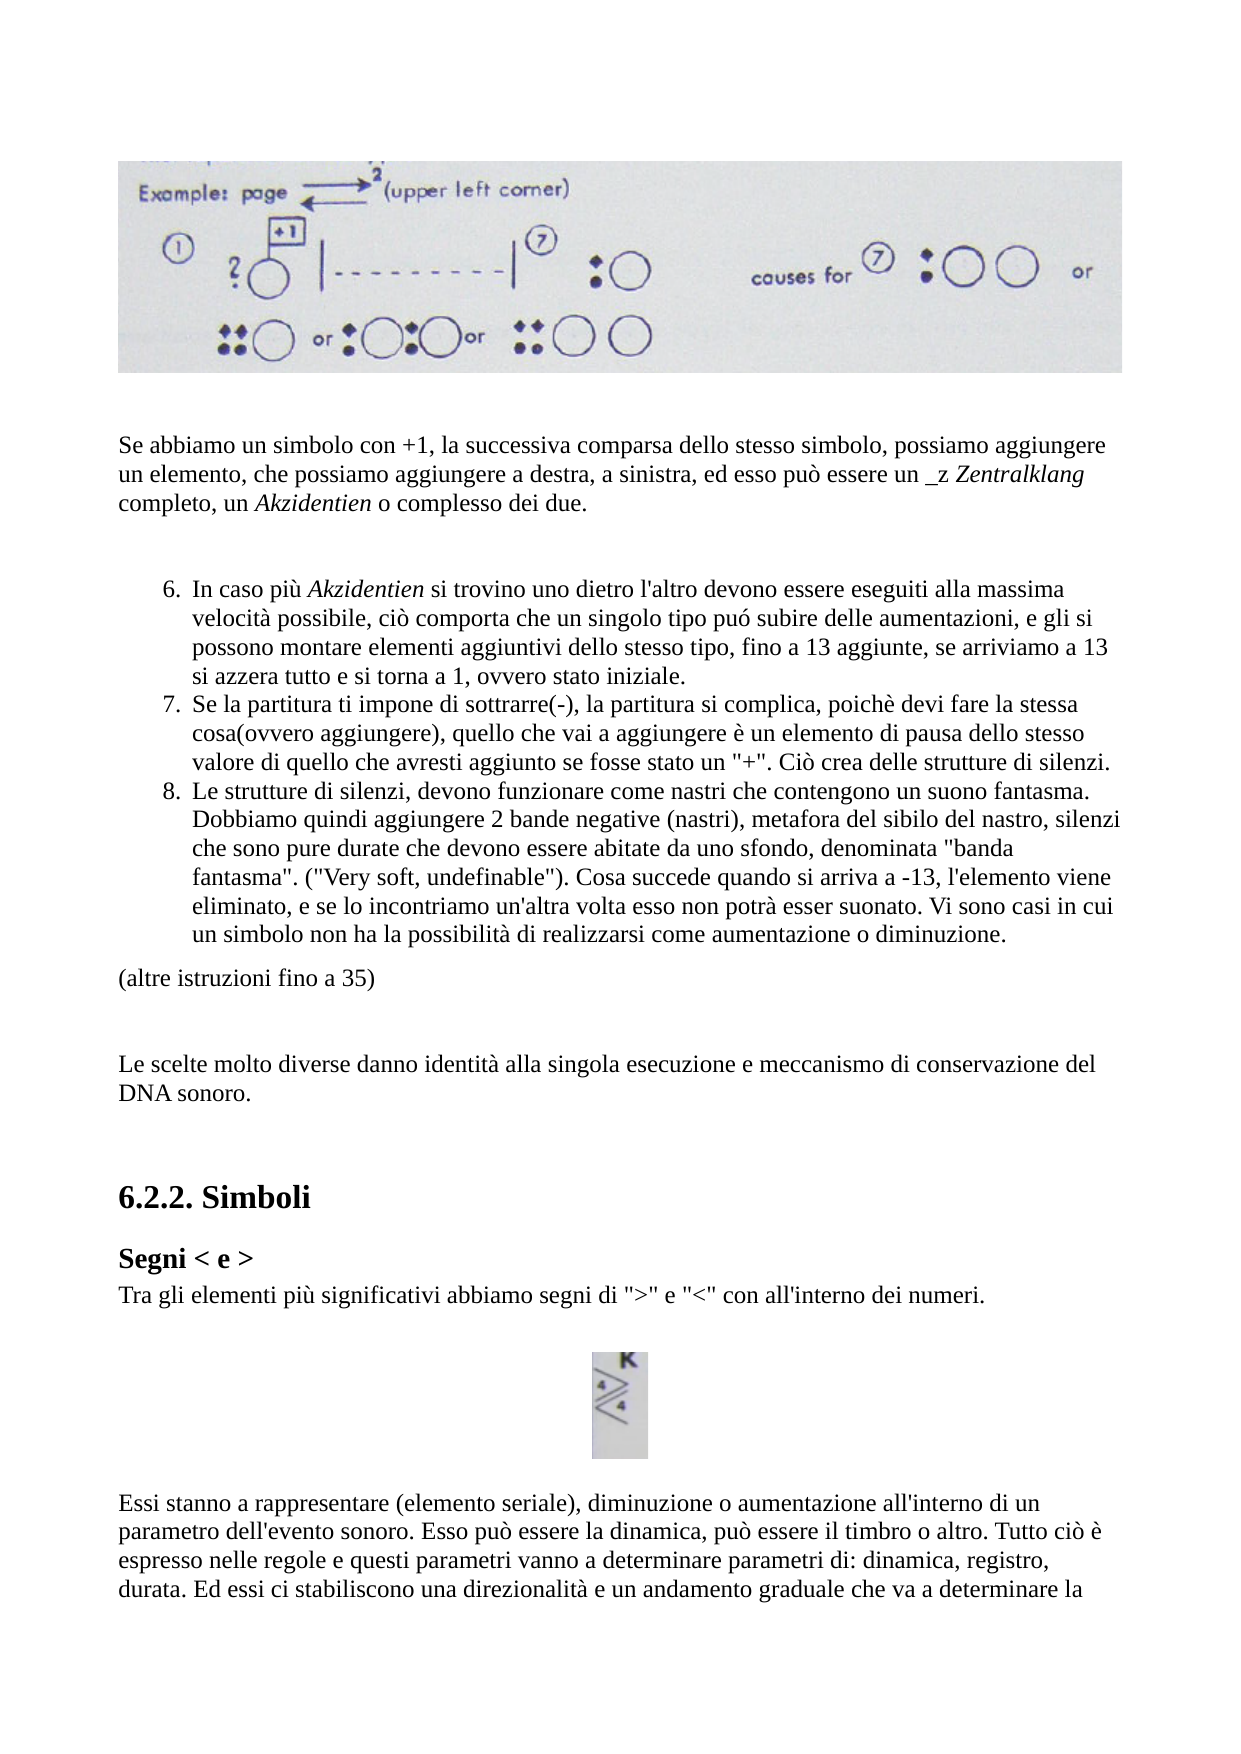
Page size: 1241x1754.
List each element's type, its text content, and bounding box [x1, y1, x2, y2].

text Se abbiamo un simbolo con +1, la successiva comparsa dello stesso simbolo, possiamo aggiungere un elemento, che possiamo aggiungere a destra, a sinistra, ed esso può essere un _z Zentralklang completo, un Akzidentien o complesso dei due. [118, 430, 1122, 517]
list Le strutture di silenzi, devono funzionare come nastri che contengono un suono fantasma. Dobbiamo quindi aggiungere 2 bande negative (nastri), metafora del sibilo del nastro, silenzi che sono pure durate che devono essere abitate da uno sfondo, denominata "banda fantasma". ("Very soft, undefinable"). Cosa succede quando si arriva a -13, l'elemento viene eliminato, e se lo incontriamo un'altra volta esso non potrà esser suonato. Vi sono casi in cui un simbolo non ha la possibilità di realizzarsi come aumentazione o diminuzione. [162, 776, 1122, 948]
list In caso più Akzidentien si trovino uno dietro l'altro devono essere eseguiti alla massima velocità possibile, ciò comporta che un singolo tipo puó subire delle aumentazioni, e gli si possono montare elementi aggiuntivi dello stesso tipo, fino a 13 aggiunte, se arriviamo a 13 si azzera tutto e si torna a 1, ovvero stato iniziale. [162, 574, 1122, 689]
text Tra gli elementi più significativi abbiamo segni di ">" e "<" con all'interno dei numeri. [118, 1281, 1122, 1309]
text Le scelte molto diverse danno identità alla singola esecuzione e meccanismo di conservazione del DNA sonoro. [118, 1049, 1122, 1107]
subtitle Segni < e > [118, 1241, 1122, 1274]
list Se la partitura ti impone di sottrarre(-), la partitura si complica, poichè devi fare la stessa cosa(ovvero aggiungere), quello che vai a aggiungere è un elemento di pausa dello stesso valore di quello che avresti aggiunto se fosse stato un "+". Ciò crea delle strutture di silenzi. [162, 689, 1122, 776]
text Essi stanno a rappresentare (elemento seriale), diminuzione o aumentazione all'interno di un parametro dell'evento sonoro. Esso può essere la dinamica, può essere il timbro o altro. Tutto ciò è espresso nelle regole e questi parametri vanno a determinare parametri di: dinamica, registro, durata. Ed essi ci stabiliscono una direzionalità e un andamento graduale che va a determinare la [118, 1488, 1122, 1603]
subtitle 6.2.2. Simboli [118, 1177, 1122, 1216]
picture [592, 1352, 649, 1459]
text (altre istruzioni fino a 35) [118, 963, 1122, 992]
picture [118, 161, 1123, 373]
